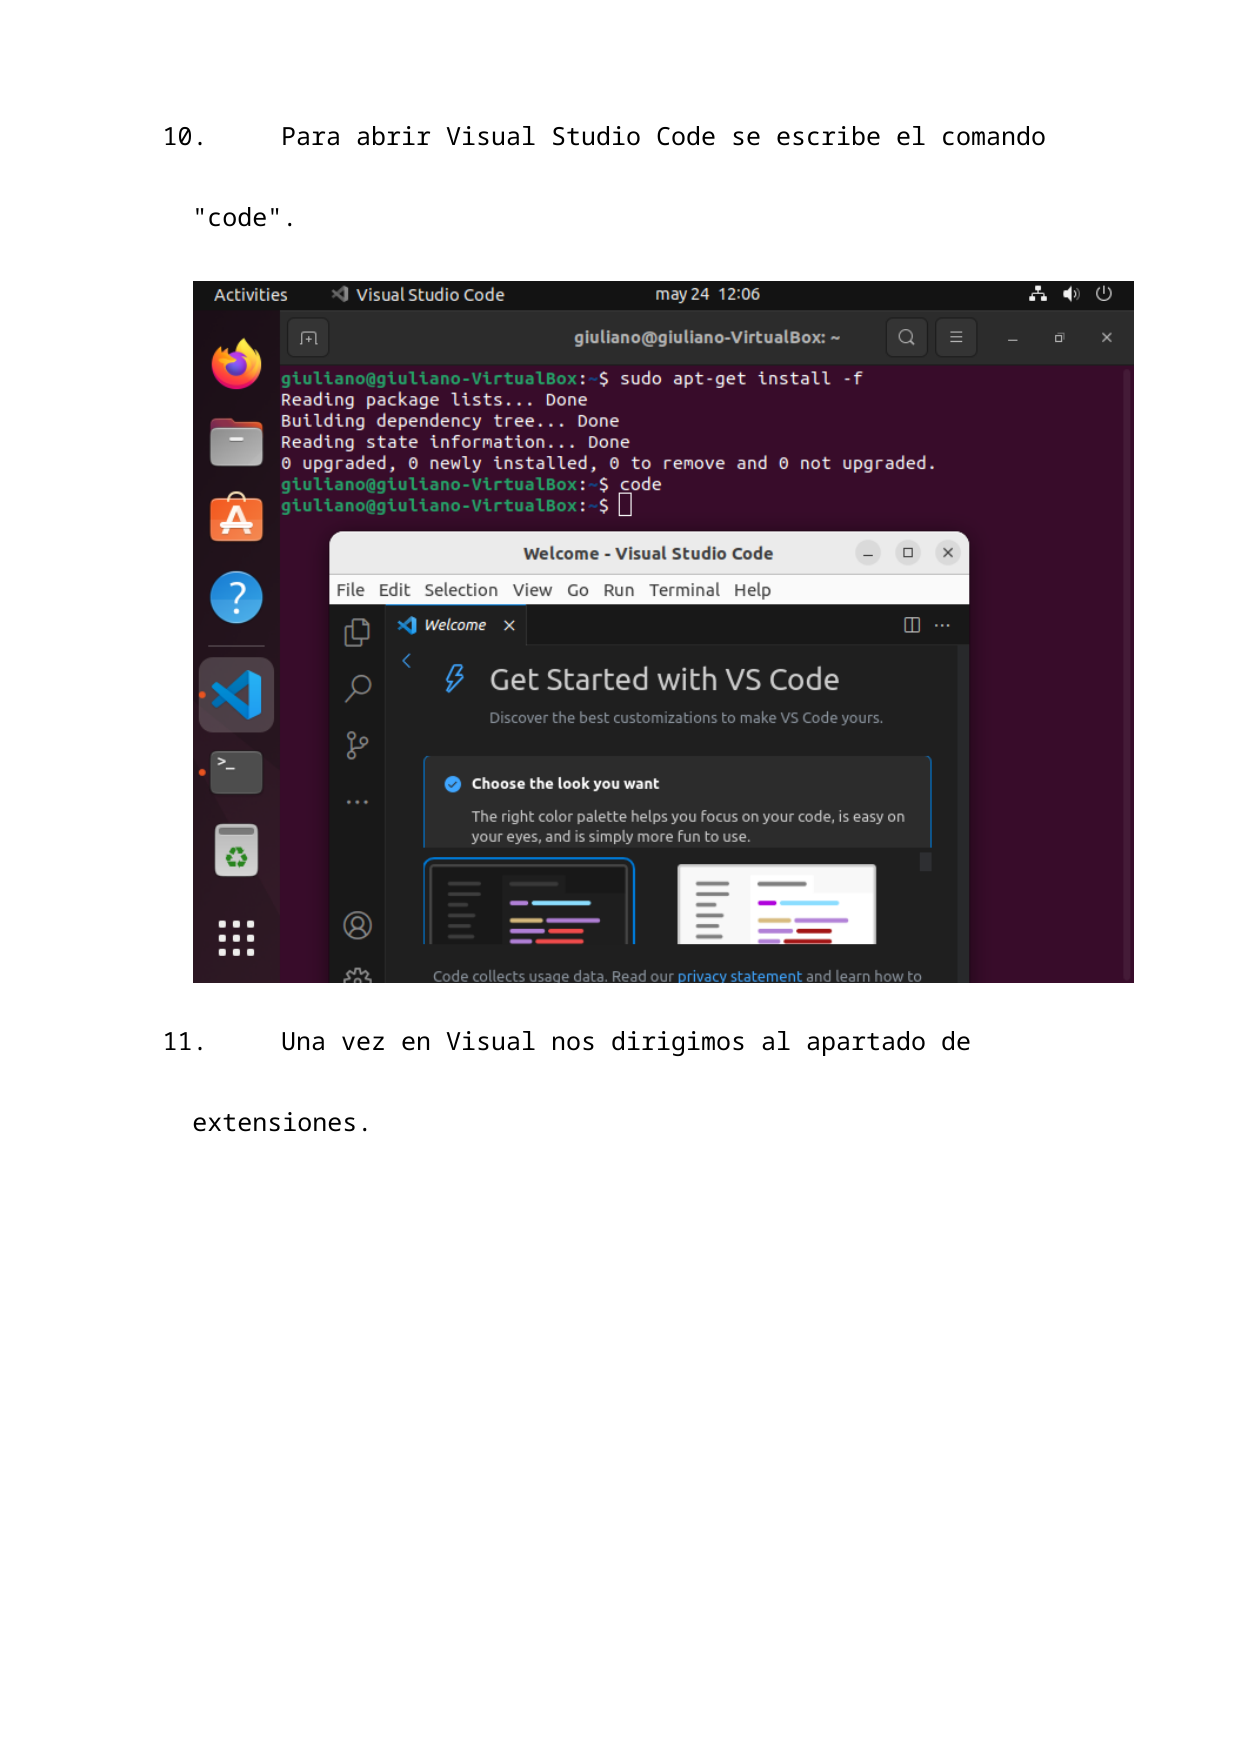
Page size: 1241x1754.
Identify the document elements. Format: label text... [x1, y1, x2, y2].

list Una vez en Visual nos dirigimos al apartado de extensiones. [162, 1023, 1122, 1139]
list Para abrir Visual Studio Code se escribe el comando "code". [162, 118, 1122, 234]
